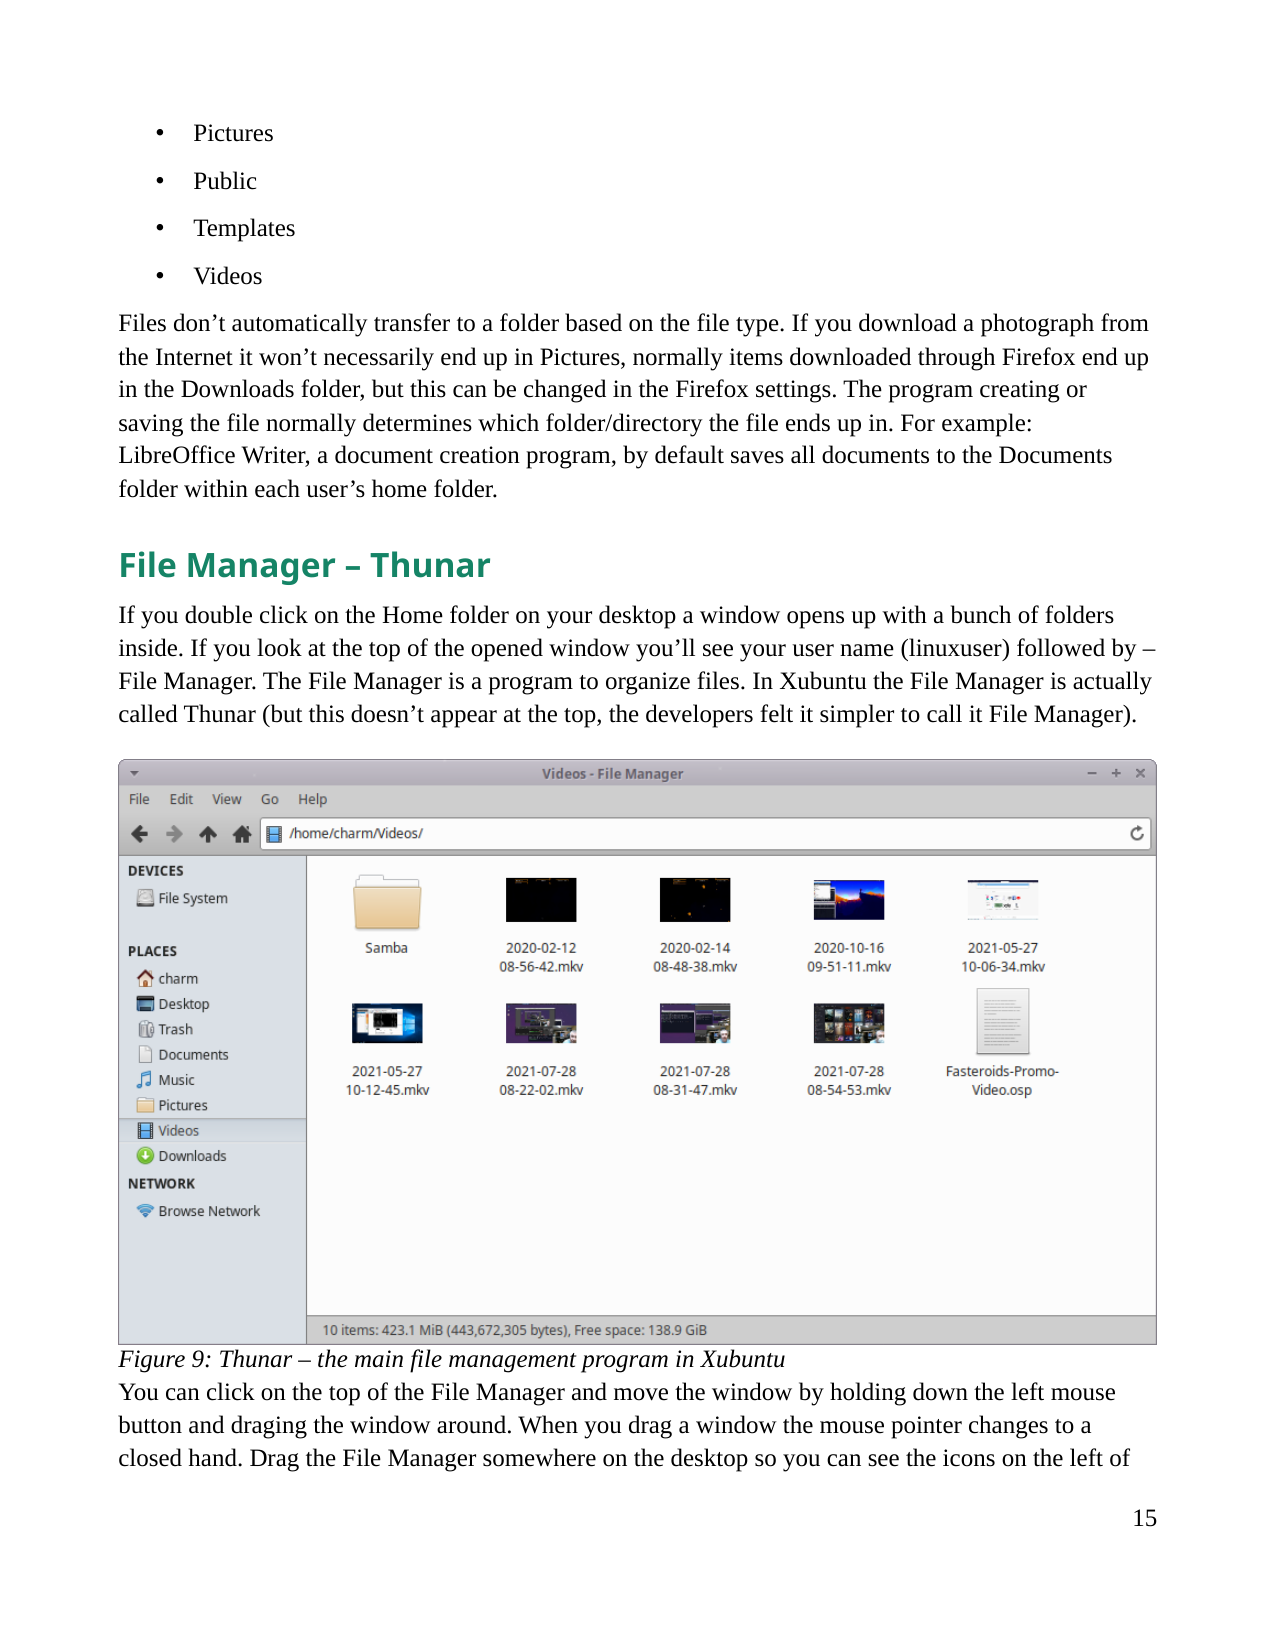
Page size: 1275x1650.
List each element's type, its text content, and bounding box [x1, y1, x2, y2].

text Files don’t automatically transfer to a folder based on the file type. If you download a photograph from the Internet it won’t necessarily end up in Pictures, normally items downloaded through Firefox end up in the Downloads folder, but this can be changed in the Firefox settings. The program creating or saving the file normally determines which folder/directory the file ends up in. For example: LibreOffice Writer, a document creation program, by default saves all documents to the Documents folder within each user’s home folder. [118, 308, 1157, 502]
text Figure 9: Thunar – the main file management program in Xubuntu [118, 1345, 1157, 1373]
list Templates [156, 213, 1157, 242]
list Pictures [156, 118, 1157, 147]
subtitle File Manager – Thunar [118, 542, 1157, 588]
text You can click on the top of the File Manager and move the window by holding down the left mouse button and draging the window around. When you drag a window the mouse pointer changes to a closed hand. Drag the File Manager somewhere on the desktop so you can see the icons on the left of [118, 1373, 1157, 1472]
list Public [156, 166, 1157, 194]
list Videos [156, 261, 1157, 290]
picture [118, 759, 1157, 1345]
text If you double click on the Home folder on your desktop a window opens up with a bunch of folders inside. If you look at the top of the opened window you’ll see your user name (linuxuser) followed by – File Manager. The File Manager is a program to organize files. In Xubuntu the File Manager is actually called Thunar (but this doesn’t appear at the top, the developers felt it simpler to call it File Manager). [118, 600, 1157, 728]
text [118, 747, 1157, 759]
